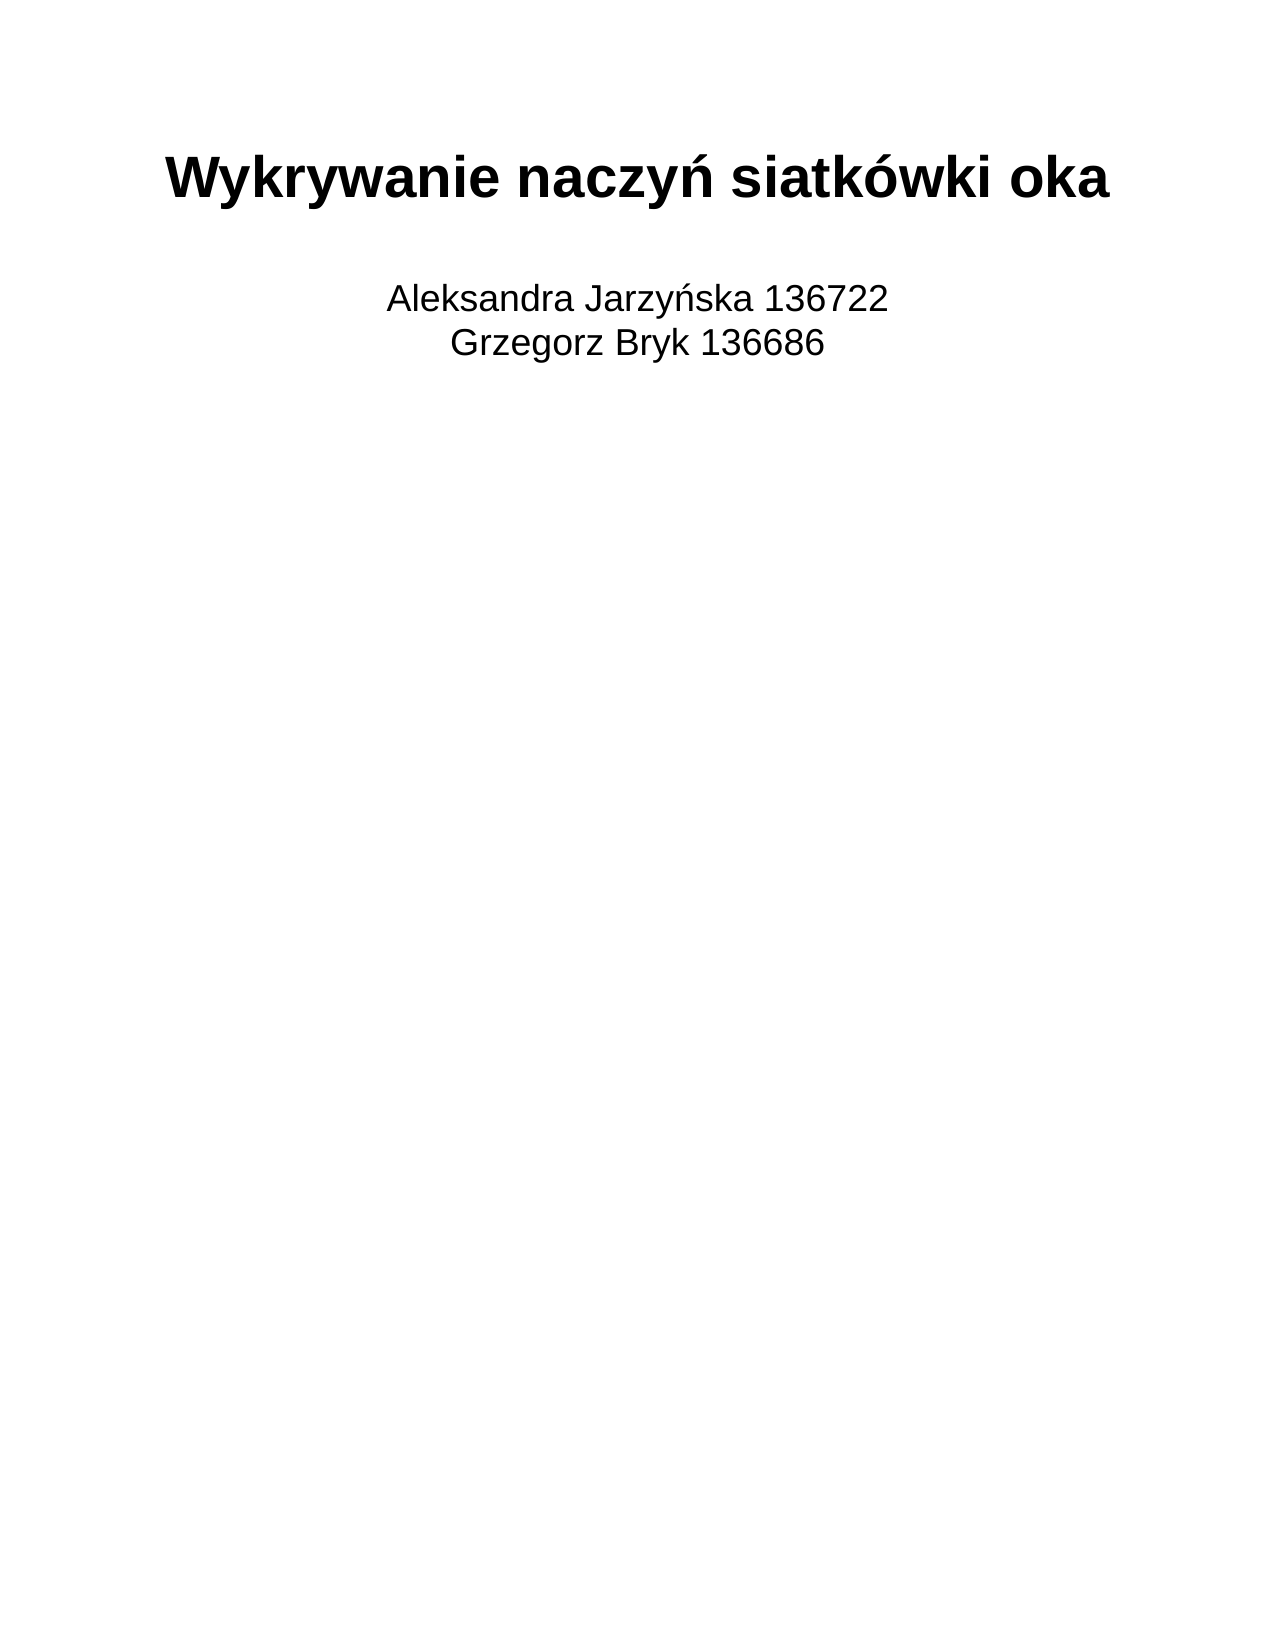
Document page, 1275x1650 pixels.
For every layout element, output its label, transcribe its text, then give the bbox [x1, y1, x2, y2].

subtitle Aleksandra Jarzyńska 136722 Grzegorz Bryk 136686 [118, 277, 1157, 363]
title Wykrywanie naczyń siatkówki oka [118, 143, 1157, 210]
